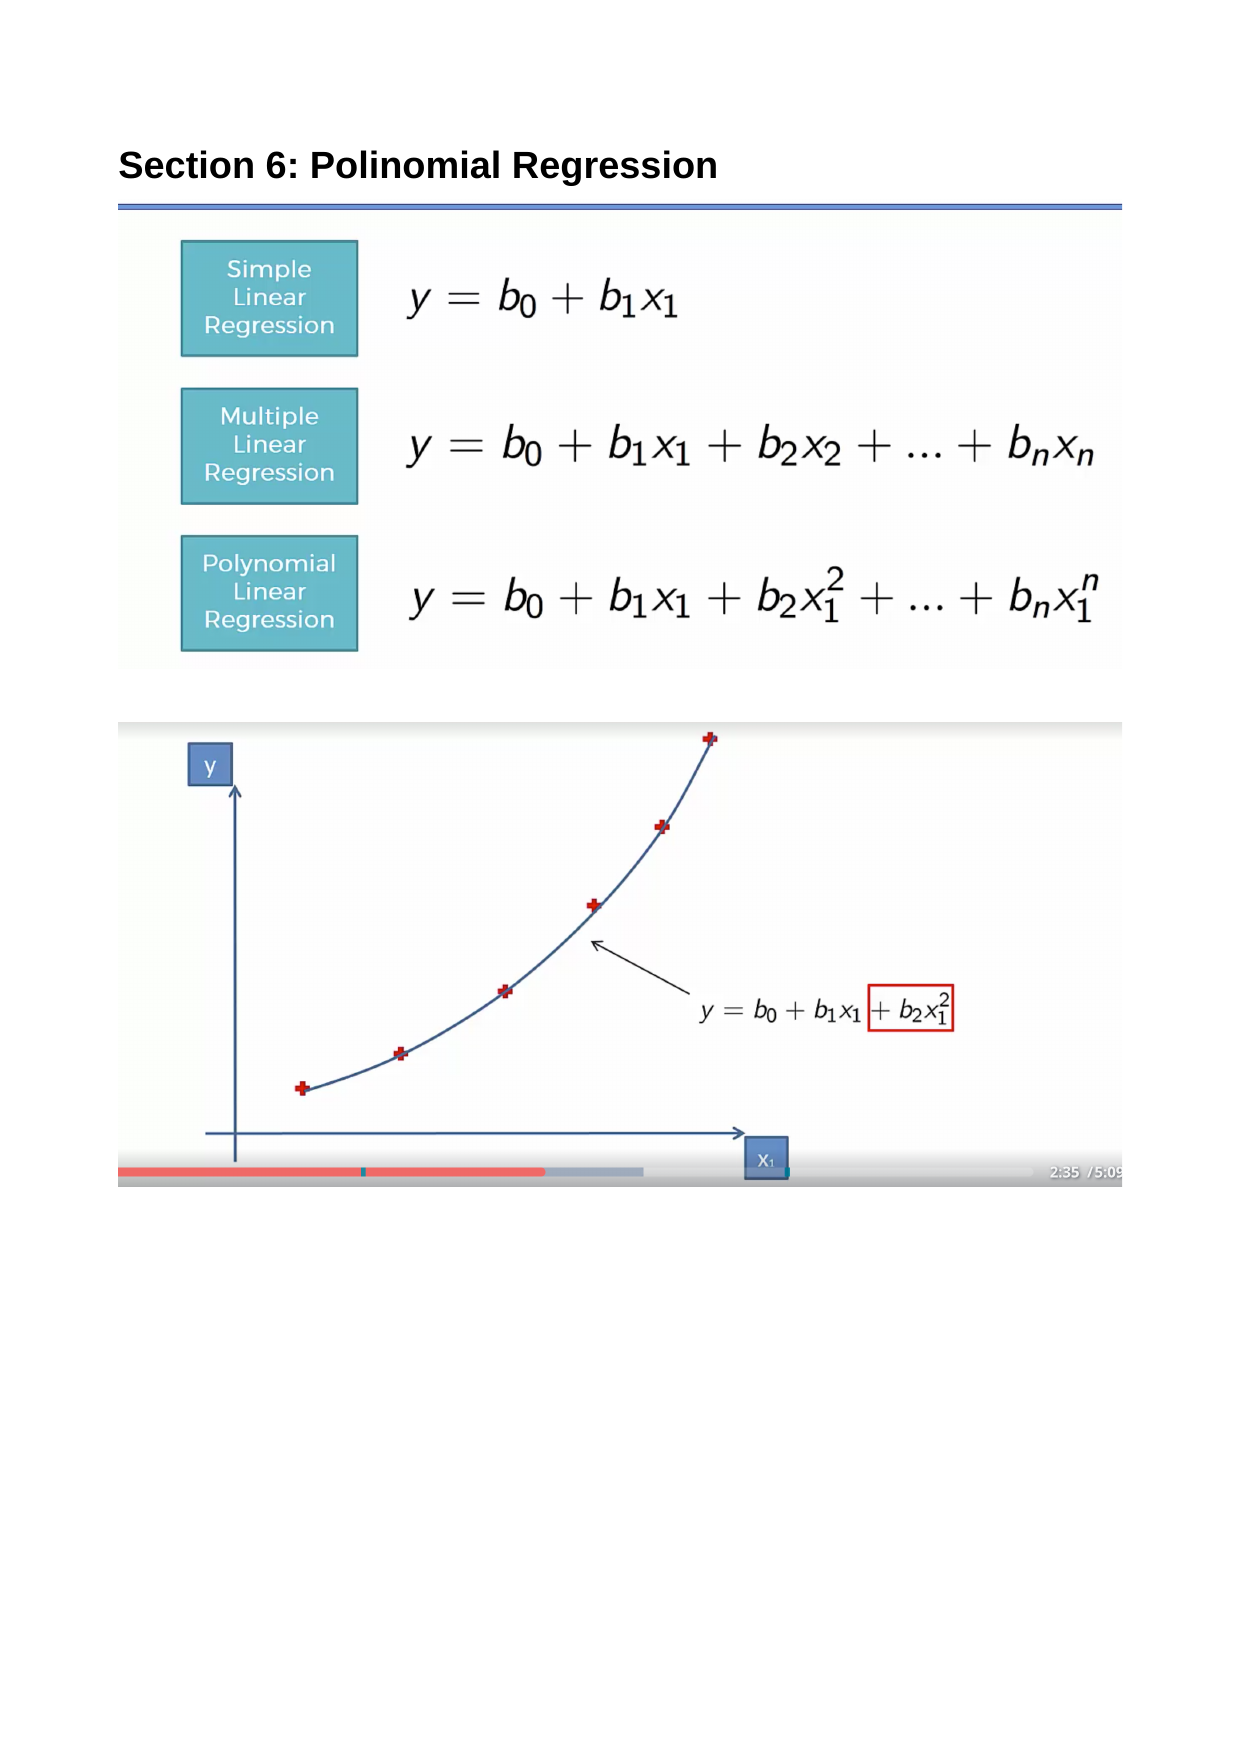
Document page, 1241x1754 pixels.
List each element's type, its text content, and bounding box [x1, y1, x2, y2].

picture [118, 722, 1123, 1187]
subtitle Section 6: Polinomial Regression [118, 143, 1122, 187]
picture [118, 199, 1123, 669]
